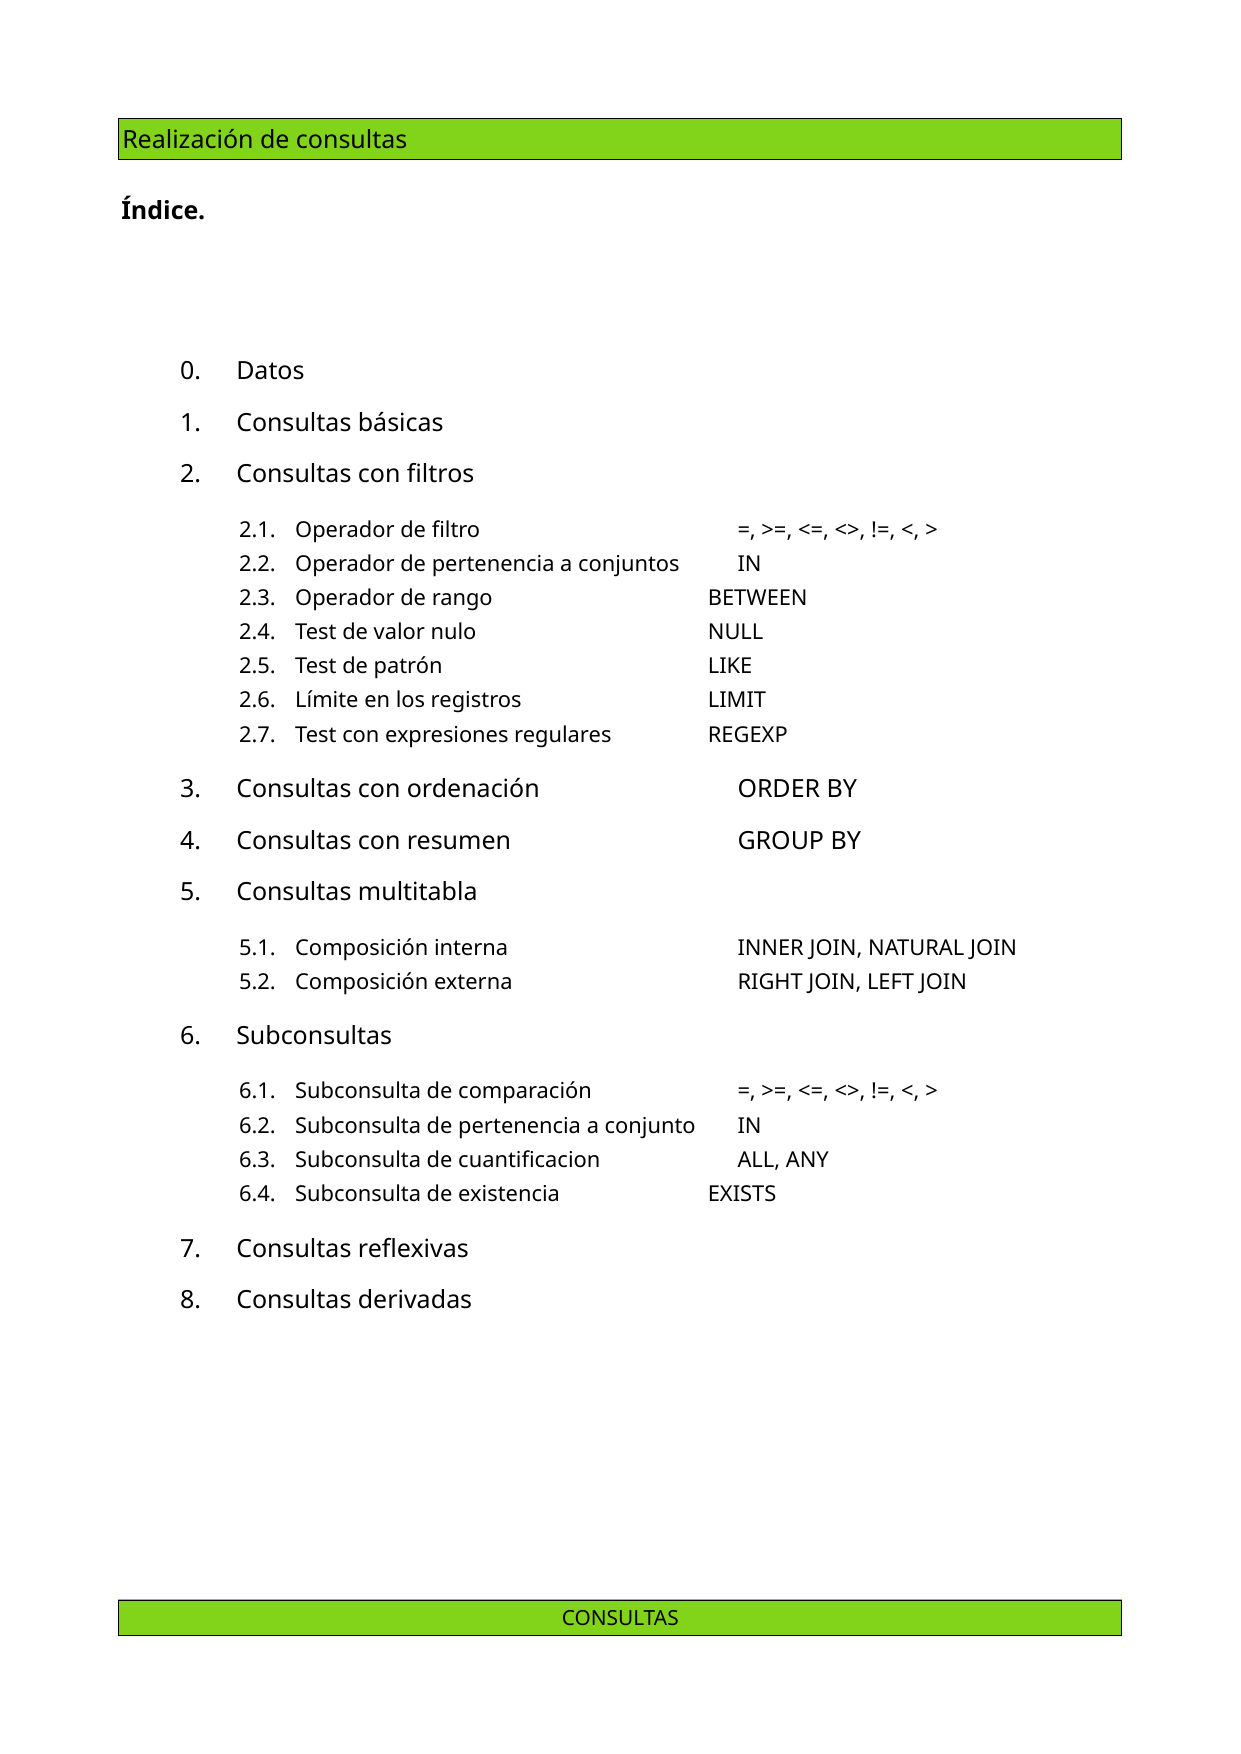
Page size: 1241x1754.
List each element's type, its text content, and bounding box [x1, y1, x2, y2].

text 5.1. Composición interna INNER JOIN, NATURAL JOIN [236, 928, 1122, 961]
text 8. Consultas derivadas [177, 1279, 1122, 1316]
text 2.2. Operador de pertenencia a conjuntos IN [236, 545, 1122, 577]
text 6.2. Subconsulta de pertenencia a conjunto IN [236, 1107, 1122, 1139]
text 5. Consultas multitabla [177, 871, 1122, 911]
text 6. Subconsultas [177, 1015, 1122, 1055]
text 2.7. Test con expresiones regulares REGEXP [236, 716, 1122, 751]
text 0. Datos [177, 350, 1122, 387]
text 6.4. Subconsulta de existencia EXISTS [236, 1175, 1122, 1211]
text Índice. [118, 189, 1122, 229]
text 2.1. Operador de filtro =, >=, <=, <>, !=, <, > [236, 511, 1122, 543]
text 1. Consultas básicas [177, 402, 1122, 439]
text 6.3. Subconsulta de cuantificacion ALL, ANY [236, 1141, 1122, 1173]
text 3. Consultas con ordenación ORDER BY [177, 768, 1122, 805]
text 2.4. Test de valor nulo NULL [236, 613, 1122, 646]
text 5.2. Composición externa RIGHT JOIN, LEFT JOIN [236, 963, 1122, 998]
text 2.6. Límite en los registros LIMIT [236, 681, 1122, 714]
text 2.5. Test de patrón LIKE [236, 647, 1122, 680]
text 2.3. Operador de rango BETWEEN [236, 579, 1122, 612]
text 7. Consultas reflexivas [177, 1227, 1122, 1264]
text 2. Consultas con filtros [177, 453, 1122, 493]
text 6.1. Subconsulta de comparación =, >=, <=, <>, !=, <, > [236, 1072, 1122, 1105]
text 4. Consultas con resumen GROUP BY [177, 819, 1122, 857]
